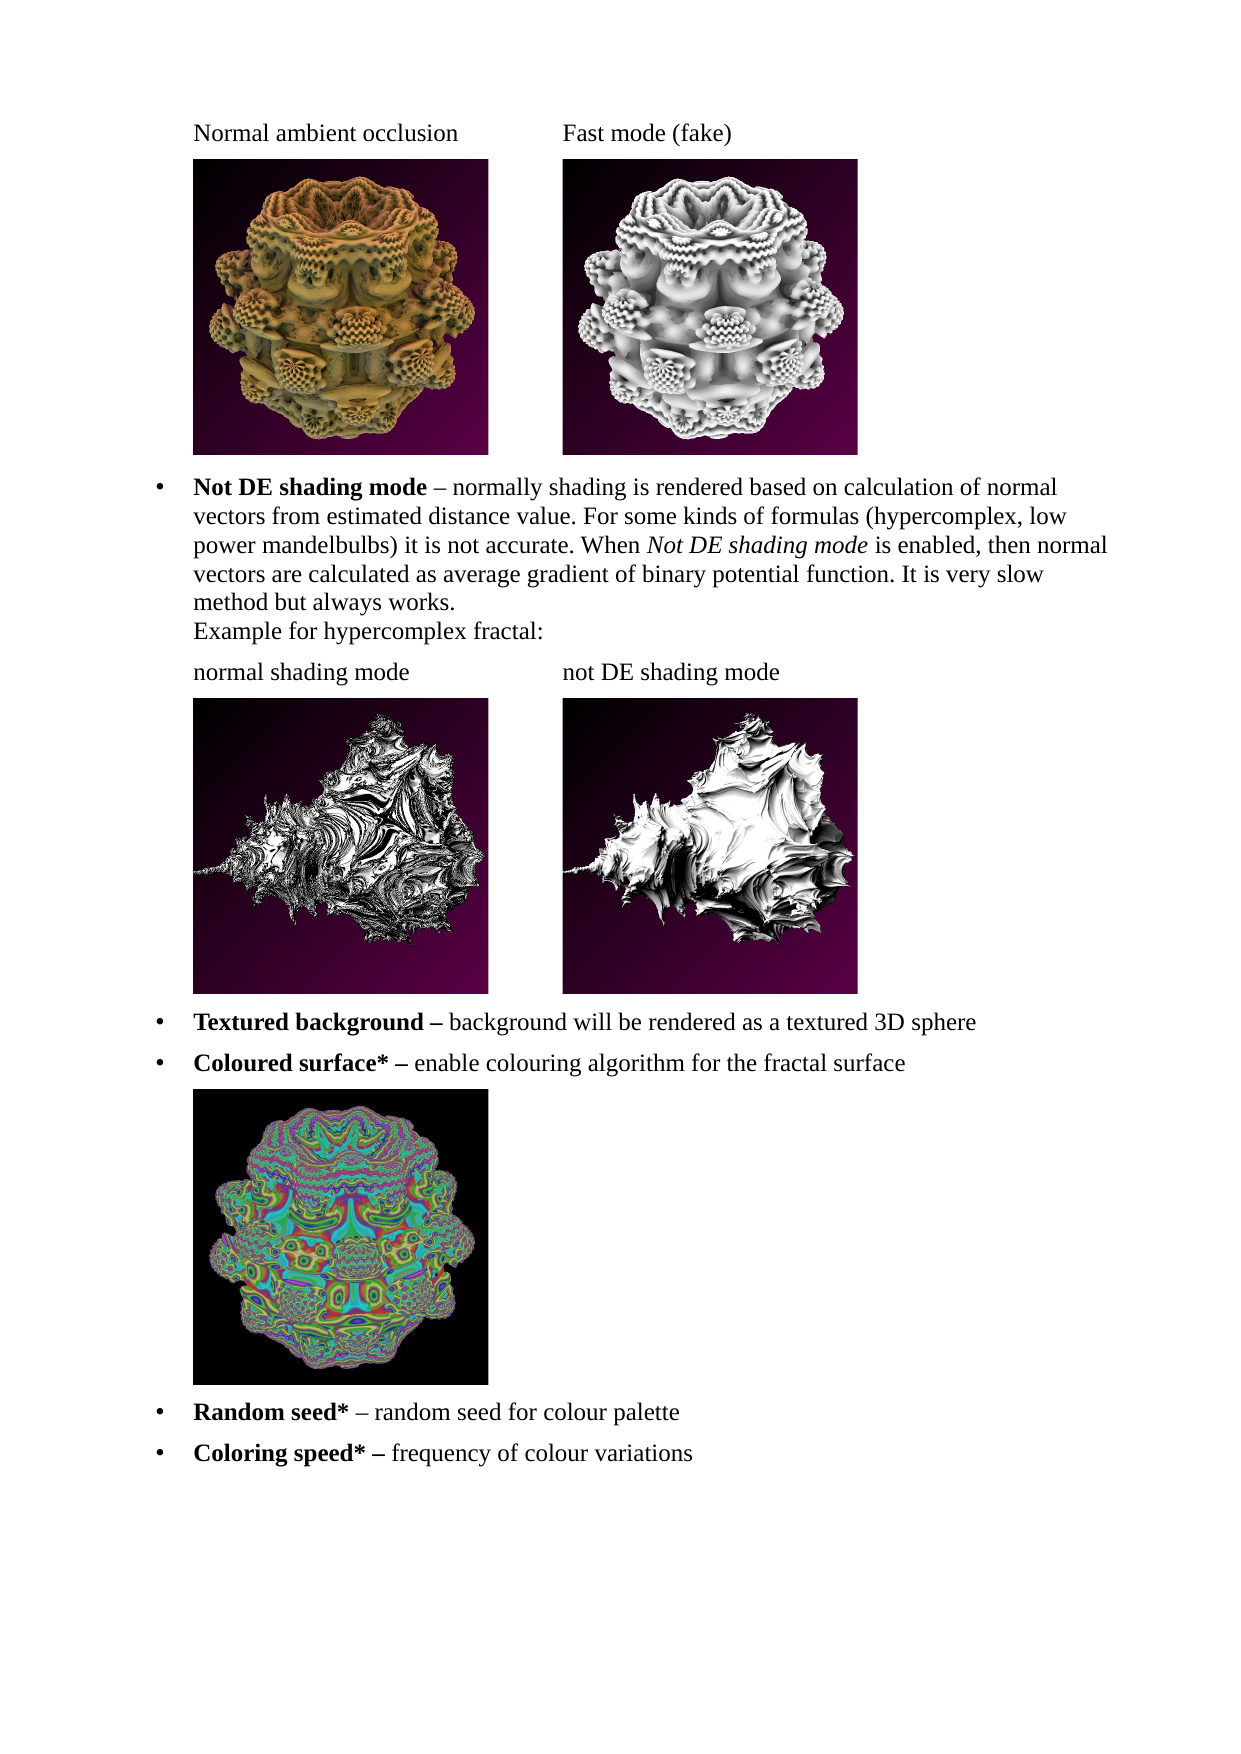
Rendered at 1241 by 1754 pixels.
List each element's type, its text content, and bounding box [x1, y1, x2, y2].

list normal shading mode not DE shading mode [156, 657, 1122, 686]
picture [193, 1089, 489, 1385]
picture [193, 159, 489, 455]
list Random seed* – random seed for colour palette [156, 1397, 1122, 1426]
picture [562, 698, 858, 994]
list Normal ambient occlusion Fast mode (fake) [156, 118, 1122, 147]
picture [193, 698, 489, 994]
list Coloring speed* – frequency of colour variations [156, 1438, 1122, 1467]
list Not DE shading mode – normally shading is rendered based on calculation of normal vectors from estimated distance value. For some kinds of formulas (hypercomplex, low power mandelbulbs) it is not accurate. When Not DE shading mode is enabled, then normal vectors are calculated as average gradient of binary potential function. It is very slow method but always works. Example for hypercomplex fractal: [156, 472, 1122, 645]
list Textured background – background will be rendered as a textured 3D sphere [156, 1007, 1122, 1035]
list Coloured surface* – enable colouring algorithm for the fractal surface [156, 1048, 1122, 1077]
picture [562, 159, 858, 455]
